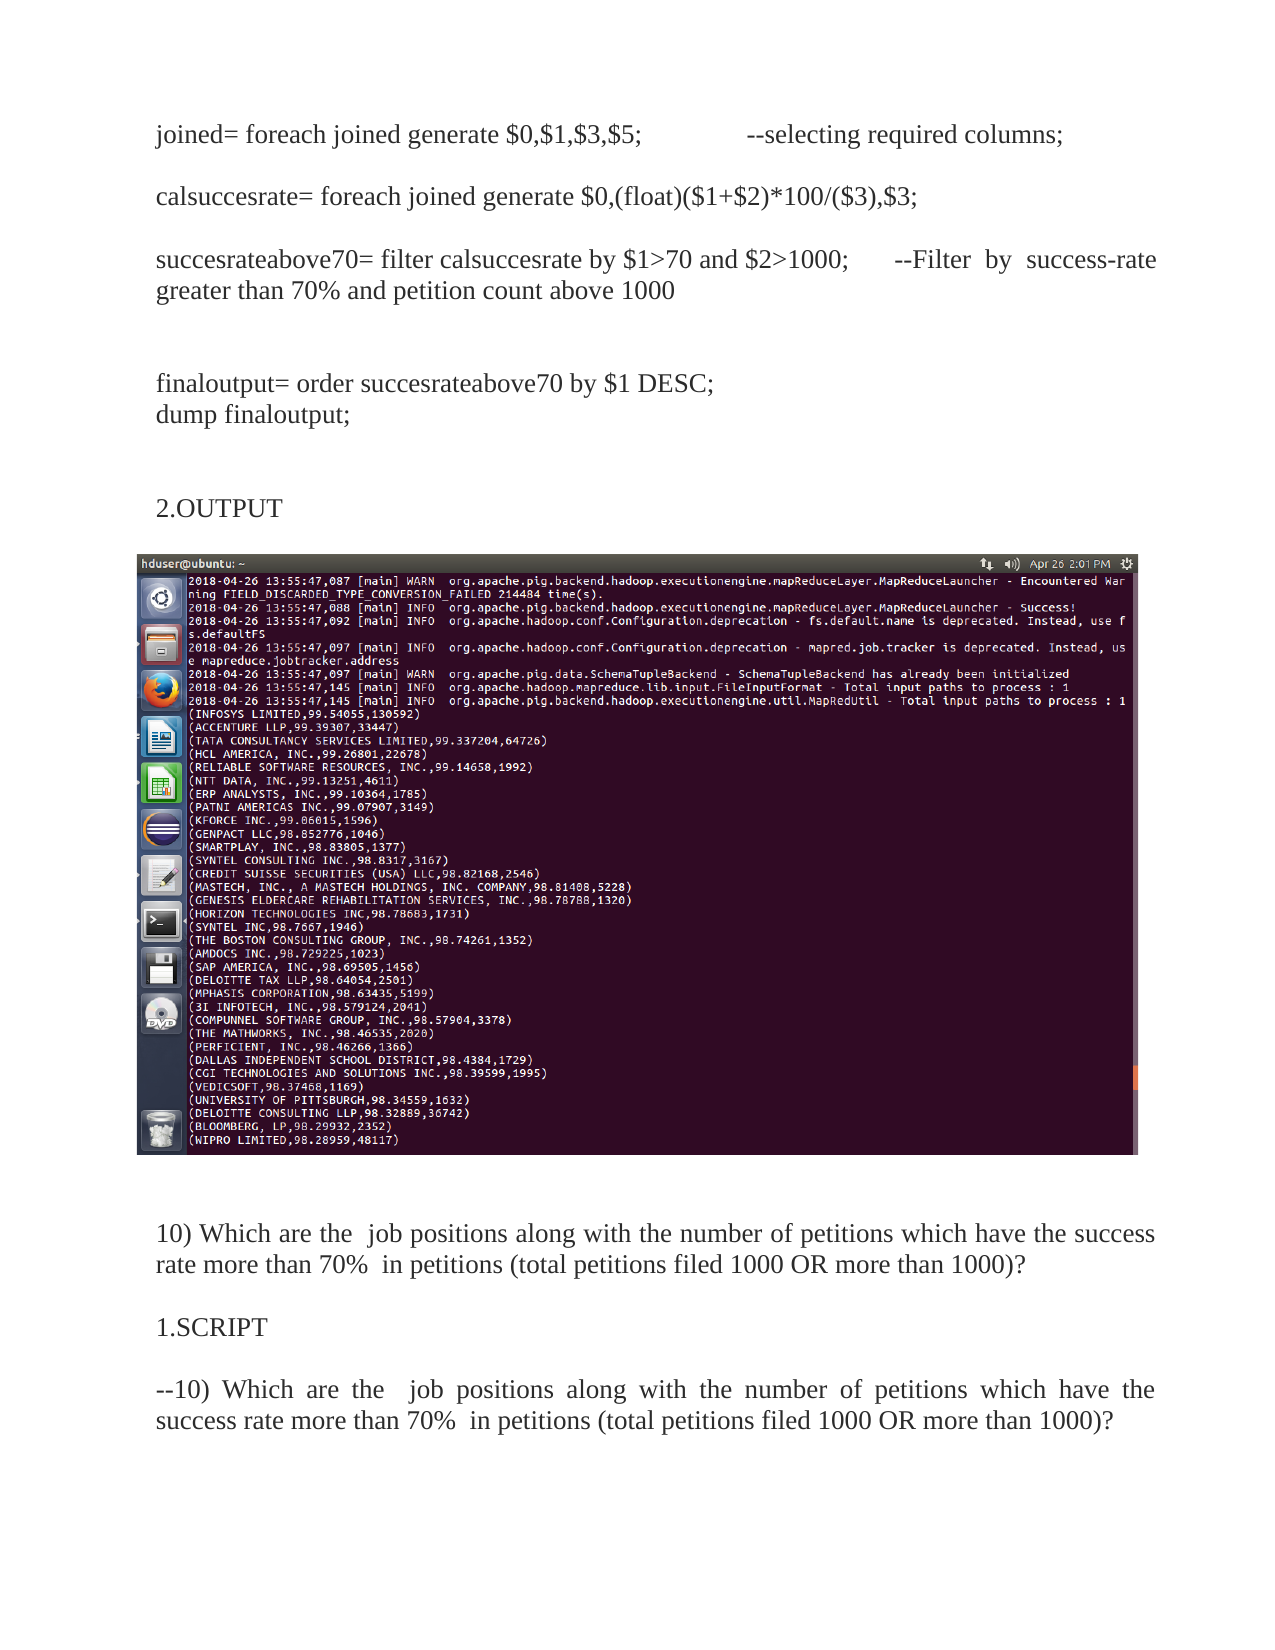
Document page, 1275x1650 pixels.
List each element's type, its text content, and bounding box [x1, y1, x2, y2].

text 1.SCRIPT [156, 1311, 1157, 1342]
text joined= foreach joined generate $0,$1,$3,$5; --selecting required columns; [156, 118, 1157, 149]
text --10) Which are the job positions along with the number of petitions which have the success rate more than 70% in petitions (total petitions filed 1000 OR more than 1000)? [156, 1373, 1157, 1435]
text 10) Which are the job positions along with the number of petitions which have the success rate more than 70% in petitions (total petitions filed 1000 OR more than 1000)? [156, 1217, 1157, 1279]
text 2.OUTPUT [156, 492, 1157, 523]
picture [136, 554, 1139, 1155]
text calsuccesrate= foreach joined generate $0,(float)($1+$2)*100/($3),$3; [156, 180, 1157, 212]
text dump finaloutput; [156, 398, 1157, 429]
text succesrateabove70= filter calsuccesrate by $1>70 and $2>1000; --Filter by success-rate greater than 70% and petition count above 1000 [156, 243, 1157, 305]
text finaloutput= order succesrateabove70 by $1 DESC; [156, 367, 1157, 398]
